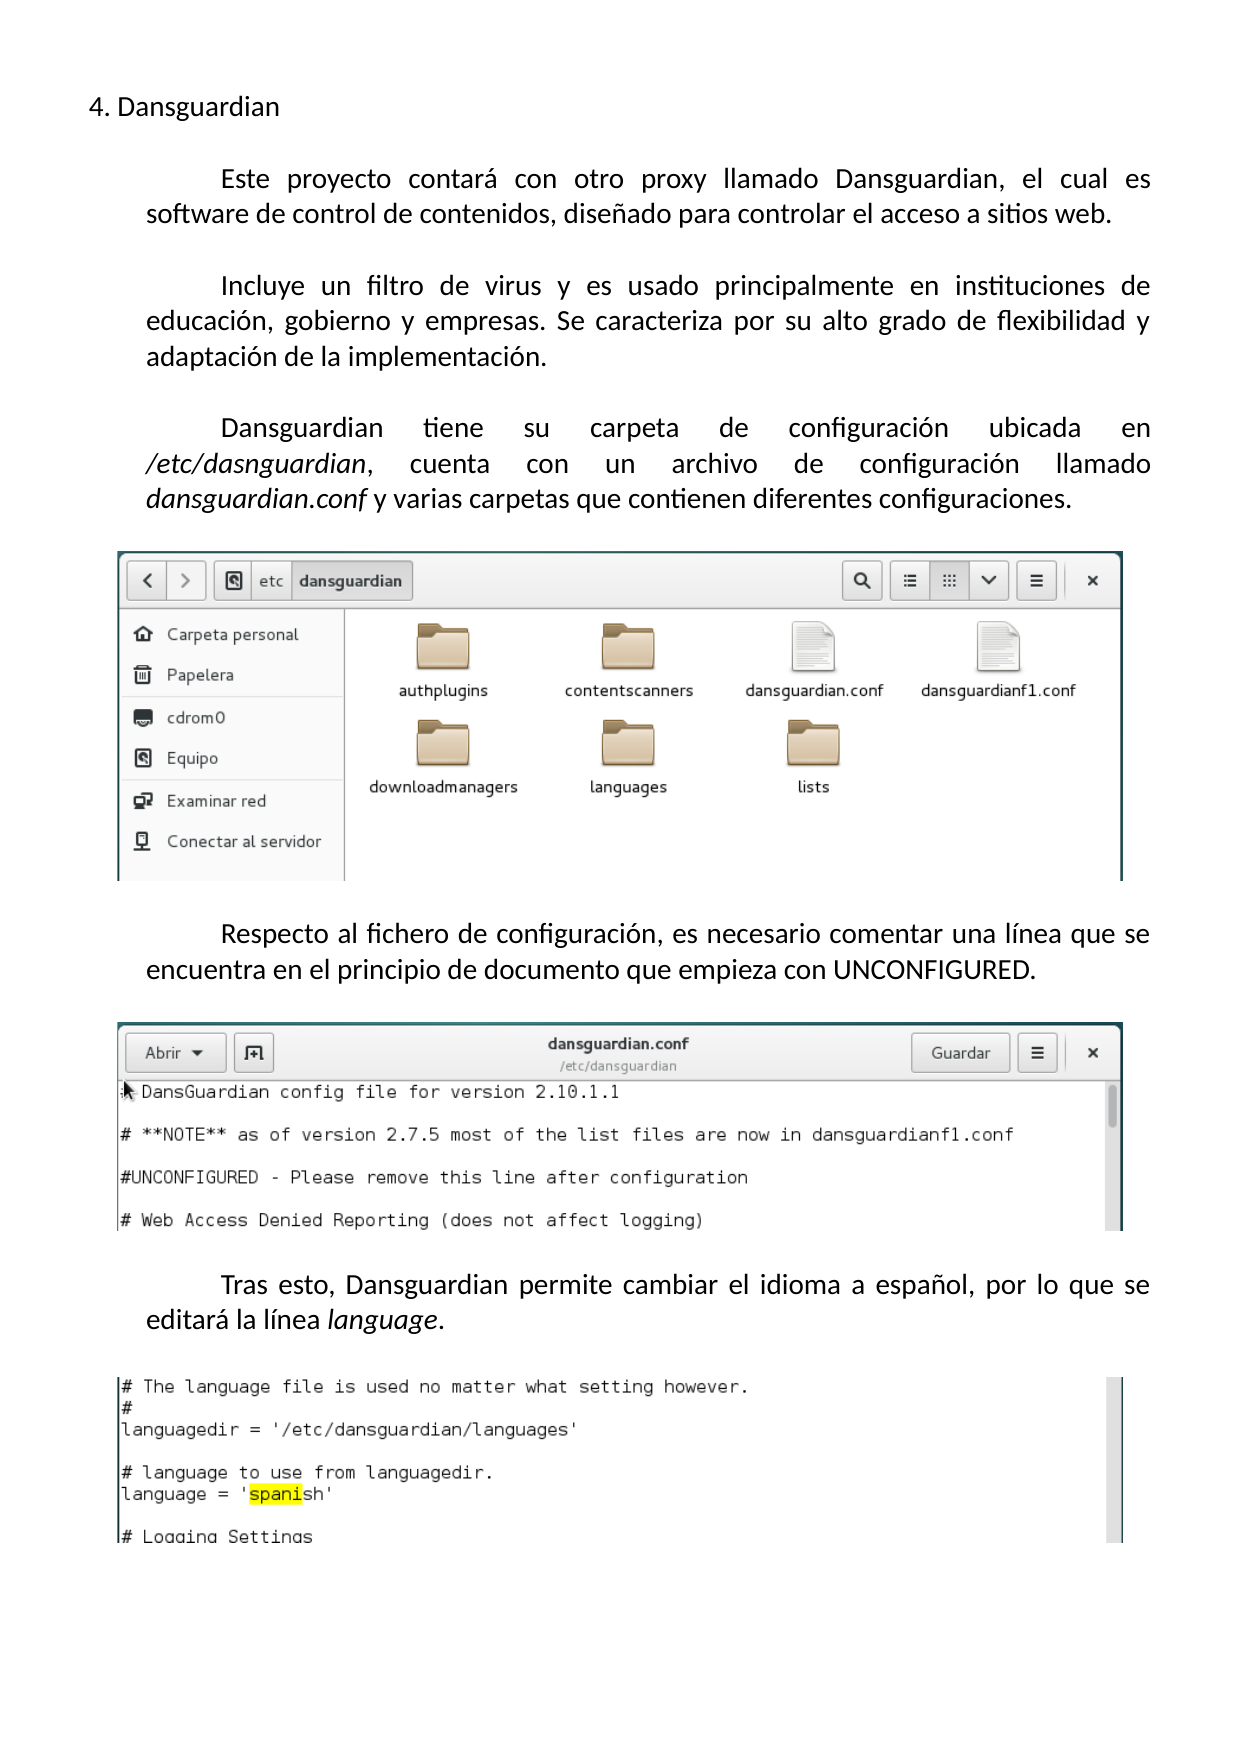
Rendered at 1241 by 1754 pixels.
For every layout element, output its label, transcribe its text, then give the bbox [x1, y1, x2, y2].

picture [117, 1377, 1123, 1543]
text 4. Dansguardian [88, 88, 1152, 124]
text Dansguardian tiene su carpeta de configuración ubicada en /etc/dasnguardian, cuenta con un archivo de configuración llamado dansguardian.conf y varias carpetas que contienen diferentes configuraciones. [146, 409, 1152, 516]
picture [117, 1022, 1123, 1231]
text Este proyecto contará con otro proxy llamado Dansguardian, el cual es software de control de contenidos, diseñado para controlar el acceso a sitios web. [146, 160, 1152, 231]
text Respecto al fichero de configuración, es necesario comentar una línea que se encuentra en el principio de documento que empieza con UNCONFIGURED. [146, 916, 1152, 987]
picture [117, 551, 1123, 881]
text Incluye un filtro de virus y es usado principalmente en instituciones de educación, gobierno y empresas. Se caracteriza por su alto grado de flexibilidad y adaptación de la implementación. [146, 267, 1152, 373]
text Tras esto, Dansguardian permite cambiar el idioma a español, por lo que se editará la línea language. [146, 1266, 1152, 1337]
